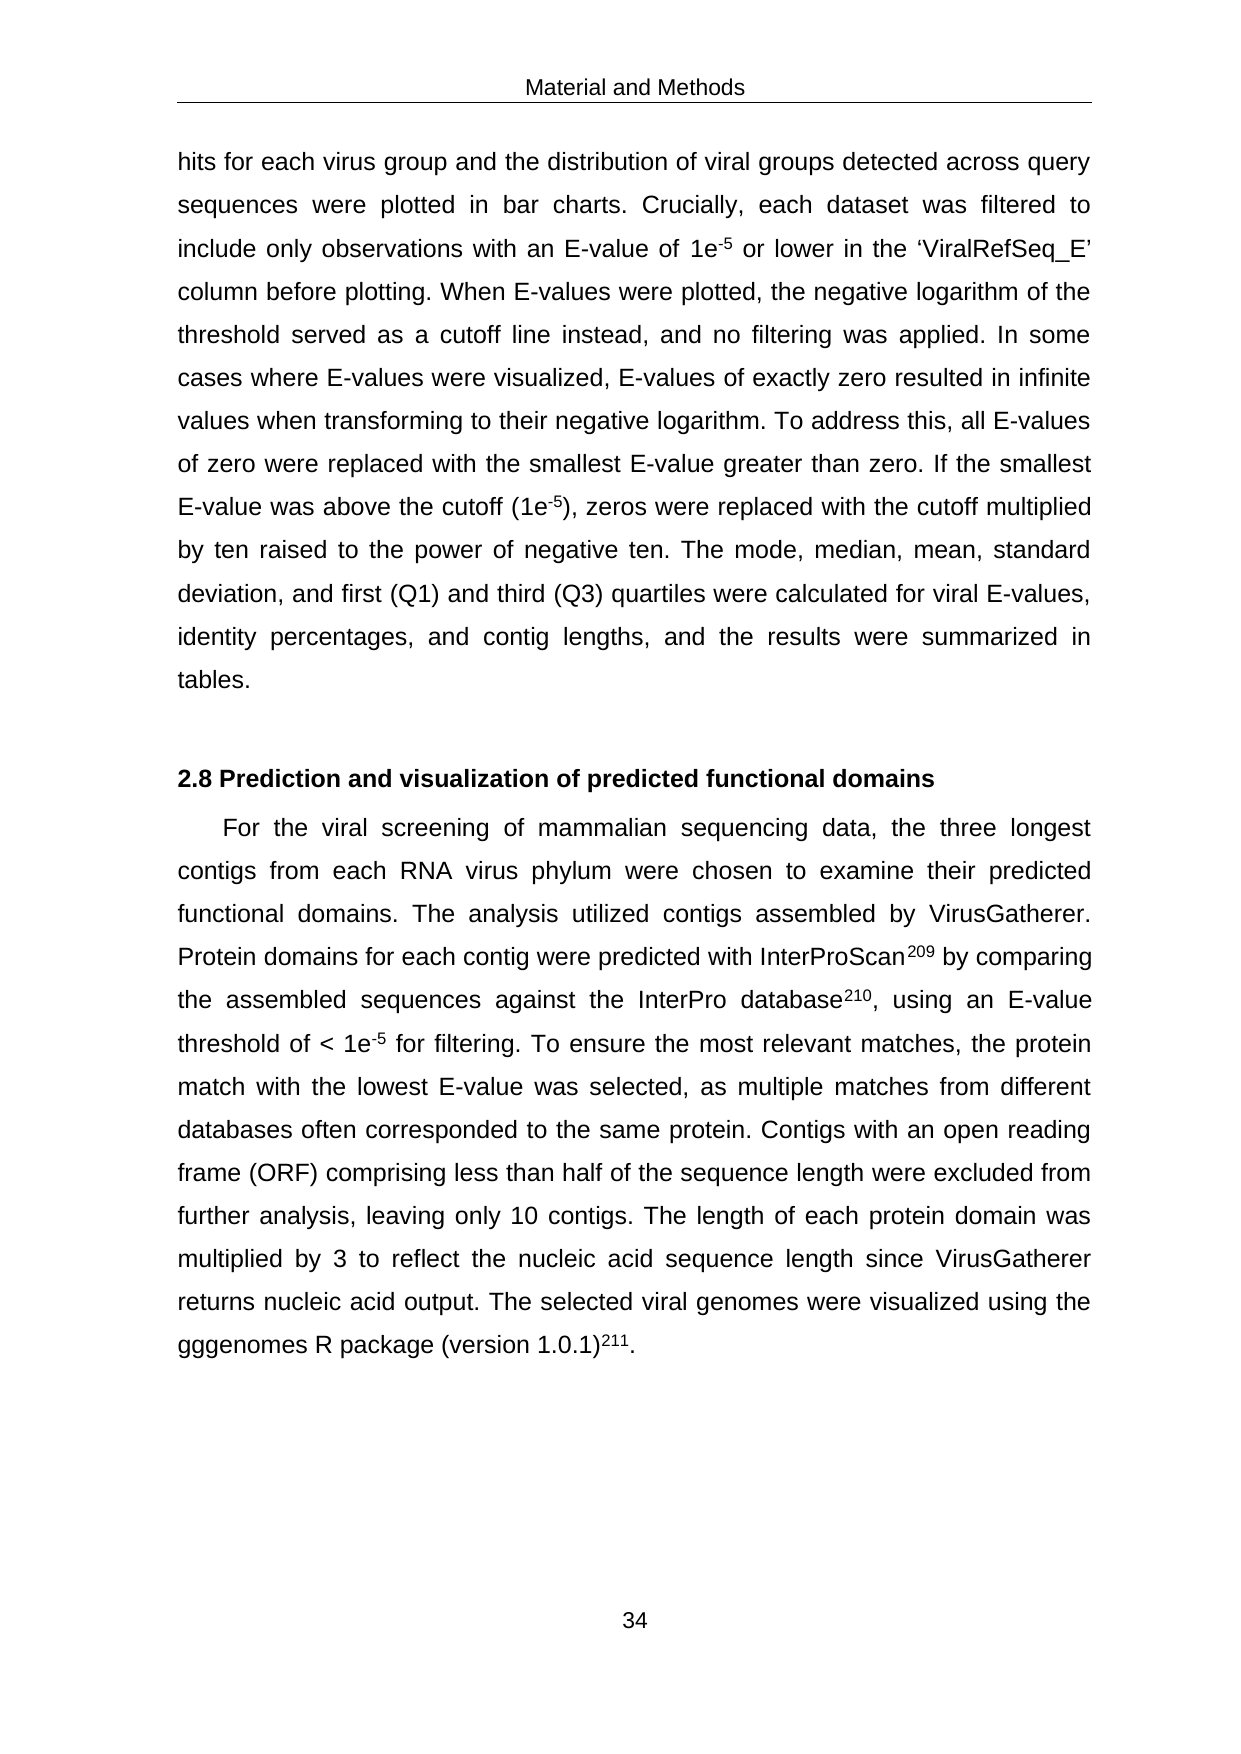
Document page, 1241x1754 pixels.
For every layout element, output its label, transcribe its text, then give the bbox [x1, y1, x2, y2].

text For the viral screening of mammalian sequencing data, the three longest contigs from each RNA virus phylum were chosen to examine their predicted functional domains. The analysis utilized contigs assembled by VirusGatherer. Protein domains for each contig were predicted with InterProScan209 by comparing the assembled sequences against the InterPro database210, using an E-value threshold of < 1e-5 for filtering. To ensure the most relevant matches, the protein match with the lowest E-value was selected, as multiple matches from different databases often corresponded to the same protein. Contigs with an open reading frame (ORF) comprising less than half of the sequence length were excluded from further analysis, leaving only 10 contigs. The length of each protein domain was multiplied by 3 to reflect the nucleic acid sequence length since VirusGatherer returns nucleic acid output. The selected viral genomes were visualized using the gggenomes R package (version 1.0.1)211. [177, 813, 1092, 1359]
text hits for each virus group and the distribution of viral groups detected across query sequences were plotted in bar charts. Crucially, each dataset was filtered to include only observations with an E-value of 1e-5 or lower in the ‘ViralRefSeq_E’ column before plotting. When E-values were plotted, the negative logarithm of the threshold served as a cutoff line instead, and no filtering was applied. In some cases where E-values were visualized, E-values of exactly zero resulted in infinite values when transforming to their negative logarithm. To address this, all E-values of zero were replaced with the smallest E-value greater than zero. If the smallest E-value was above the cutoff (1e-5), zeros were replaced with the cutoff multiplied by ten raised to the power of negative ten. The mode, median, mean, standard deviation, and first (Q1) and third (Q3) quartiles were calculated for viral E-values, identity percentages, and contig lengths, and the results were summarized in tables. [177, 147, 1092, 694]
subtitle 2.8 Prediction and visualization of predicted functional domains [177, 764, 1092, 792]
